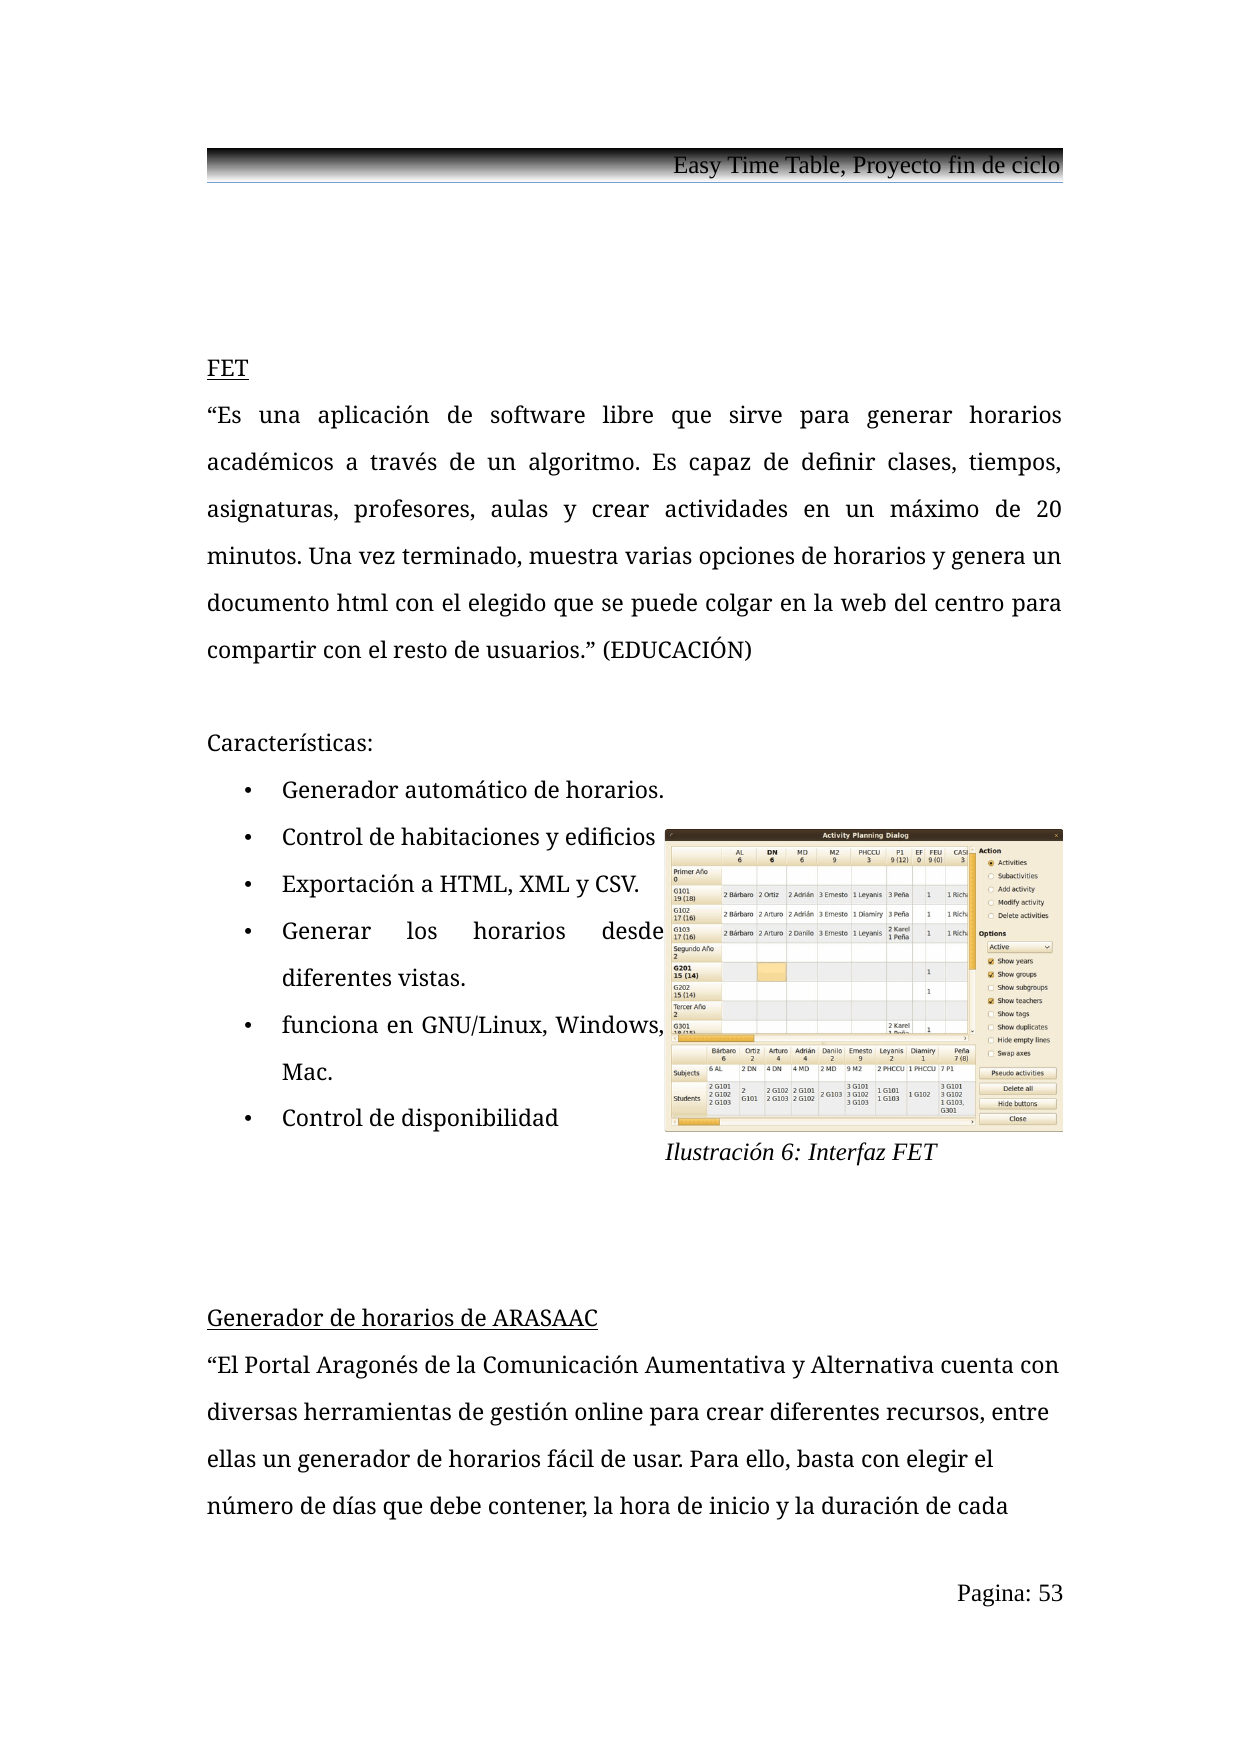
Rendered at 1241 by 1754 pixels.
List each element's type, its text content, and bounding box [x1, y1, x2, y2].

list Generador automático de horarios. [244, 774, 1063, 806]
list Ilustración 6: Interfaz FET [665, 1132, 1063, 1166]
text “Es una aplicación de software libre que sirve para generar horarios académicos a través de un algoritmo. Es capaz de definir clases, tiempos, asignaturas, profesores, aulas y crear actividades en un máximo de 20 minutos. Una vez terminado, muestra varias opciones de horarios y genera un documento html con el elegido que se puede colgar en la web del centro para compartir con el resto de usuarios.” (EDUCACIÓN) [207, 399, 1063, 665]
text Generador de horarios de ARASAAC [207, 1302, 1063, 1334]
picture [664, 829, 1063, 1132]
list Generar los horarios desde diferentes vistas. [244, 915, 664, 993]
list Control de habitaciones y edificios [244, 817, 1063, 852]
list Control de disponibilidad [244, 1102, 665, 1134]
text Características: [207, 727, 1063, 759]
text FET [207, 352, 1063, 384]
list funciona en GNU/Linux, Windows, Mac. [244, 1009, 664, 1087]
list Exportación a HTML, XML y CSV. [244, 868, 664, 899]
text “El Portal Aragonés de la Comunicación Aumentativa y Alternativa cuenta con diversas herramientas de gestión online para crear diferentes recursos, entre ellas un generador de horarios fácil de usar. Para ello, basta con elegir el número de días que debe contener, la hora de inicio y la duración de cada [207, 1349, 1063, 1521]
